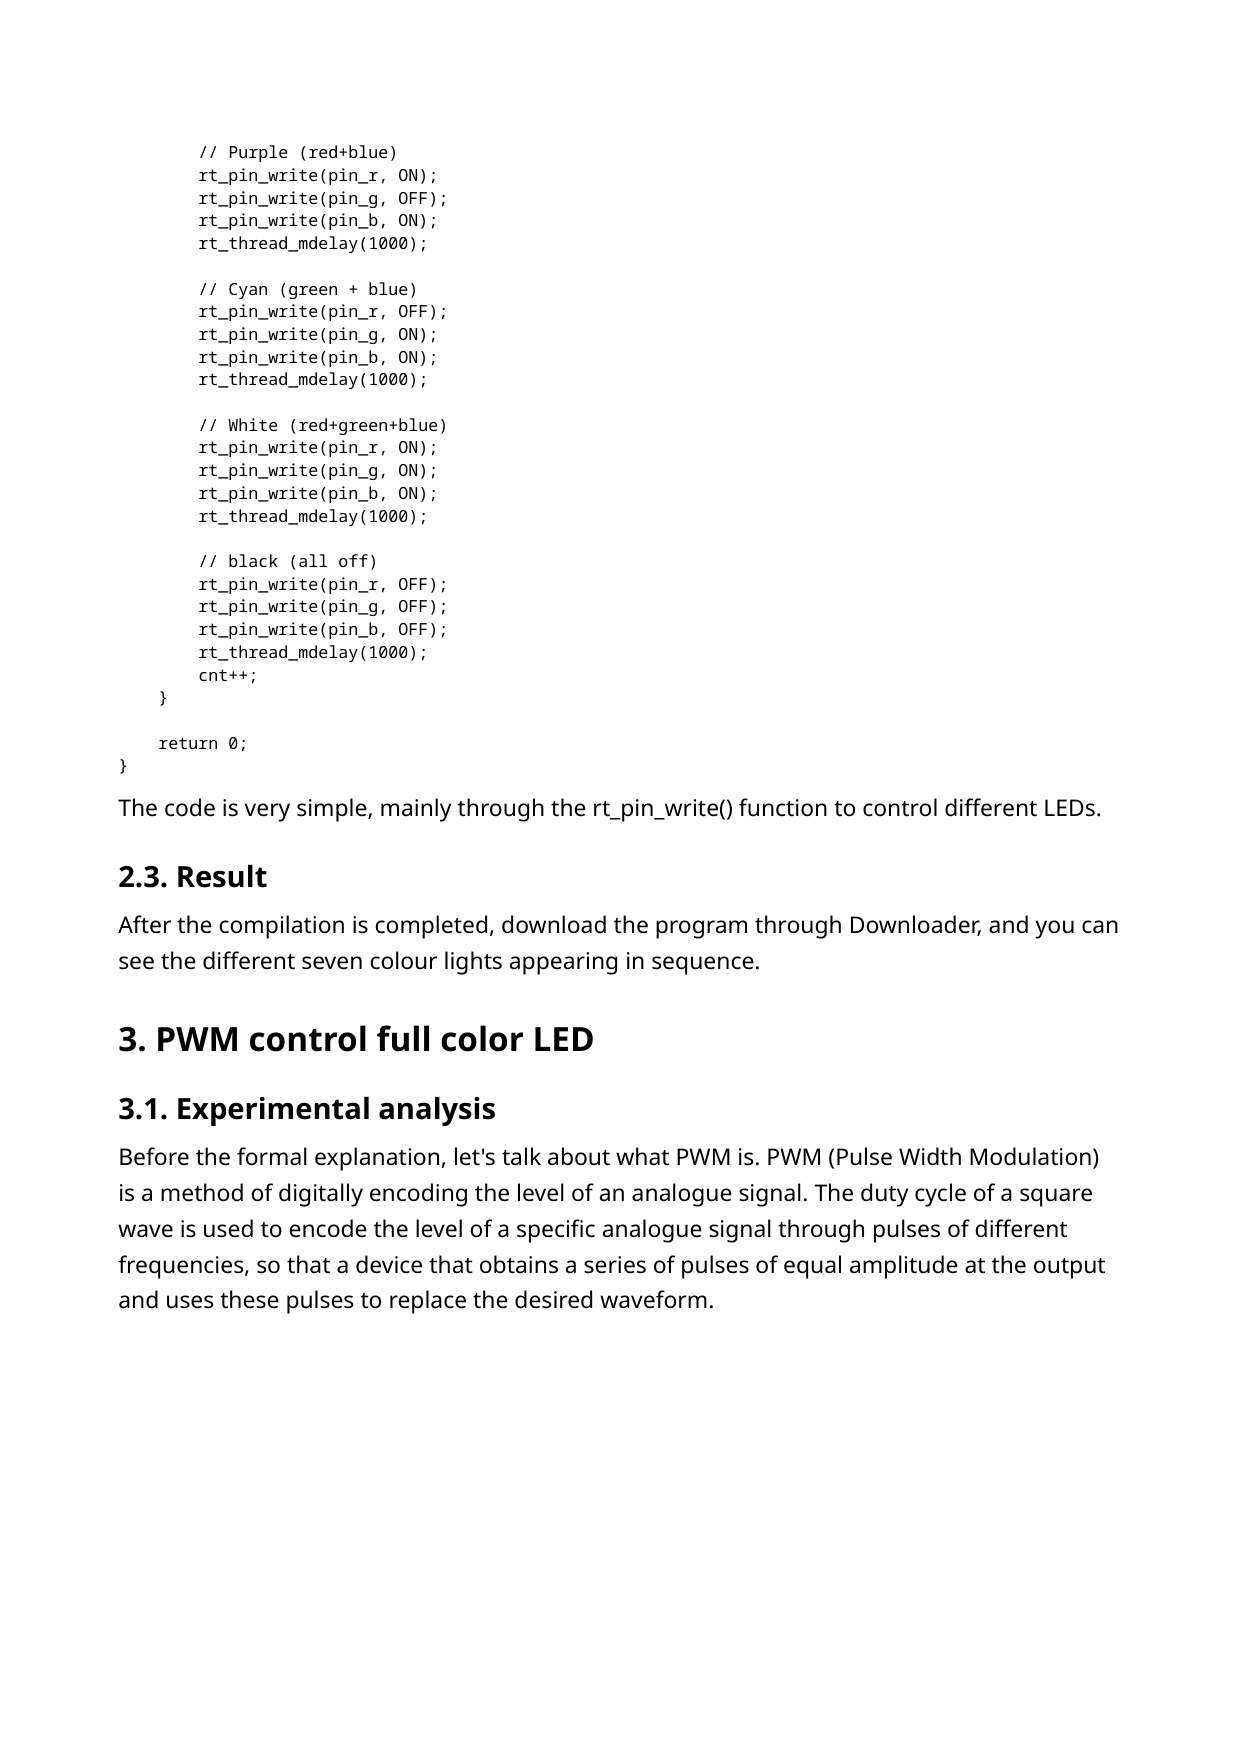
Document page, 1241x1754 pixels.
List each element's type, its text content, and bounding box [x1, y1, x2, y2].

text rt_pin_write(pin_g, OFF); [118, 186, 1122, 209]
text rt_thread_mdelay(1000); [118, 232, 1122, 254]
text rt_pin_write(pin_g, OFF); [118, 595, 1122, 618]
text rt_pin_write(pin_g, ON); [118, 322, 1122, 345]
text rt_pin_write(pin_b, ON); [118, 345, 1122, 368]
text rt_pin_write(pin_b, ON); [118, 481, 1122, 504]
text // Purple (red+blue) [118, 141, 1122, 163]
text rt_thread_mdelay(1000); [118, 640, 1122, 663]
text rt_pin_write(pin_g, ON); [118, 459, 1122, 481]
text rt_pin_write(pin_b, ON); [118, 209, 1122, 232]
text } [118, 686, 1122, 708]
subtitle 3.1. Experimental analysis [118, 1088, 1122, 1128]
text // Cyan (green + blue) [118, 277, 1122, 300]
text rt_pin_write(pin_b, OFF); [118, 618, 1122, 640]
text rt_pin_write(pin_r, OFF); [118, 572, 1122, 595]
text rt_thread_mdelay(1000); [118, 504, 1122, 527]
text rt_pin_write(pin_r, OFF); [118, 300, 1122, 322]
subtitle 3. PWM control full color LED [118, 1016, 1122, 1061]
text rt_pin_write(pin_r, ON); [118, 163, 1122, 186]
text Before the formal explanation, let's talk about what PWM is. PWM (Pulse Width Modulation) is a method of digitally encoding the level of an analogue signal. The duty cycle of a square wave is used to encode the level of a specific analogue signal through pulses of different frequencies, so that a device that obtains a series of pulses of equal amplitude at the output and uses these pulses to replace the desired waveform. [118, 1141, 1122, 1316]
text cnt++; [118, 663, 1122, 686]
text The code is very simple, mainly through the rt_pin_write() function to control different LEDs. [118, 791, 1122, 823]
text } [118, 754, 1122, 777]
text rt_thread_mdelay(1000); [118, 368, 1122, 391]
text return 0; [118, 731, 1122, 754]
subtitle 2.3. Result [118, 857, 1122, 896]
text After the compilation is completed, download the program through Downloader, and you can see the different seven colour lights appearing in sequence. [118, 909, 1122, 976]
text rt_pin_write(pin_r, ON); [118, 436, 1122, 459]
text // black (all off) [118, 549, 1122, 572]
text // White (red+green+blue) [118, 413, 1122, 436]
